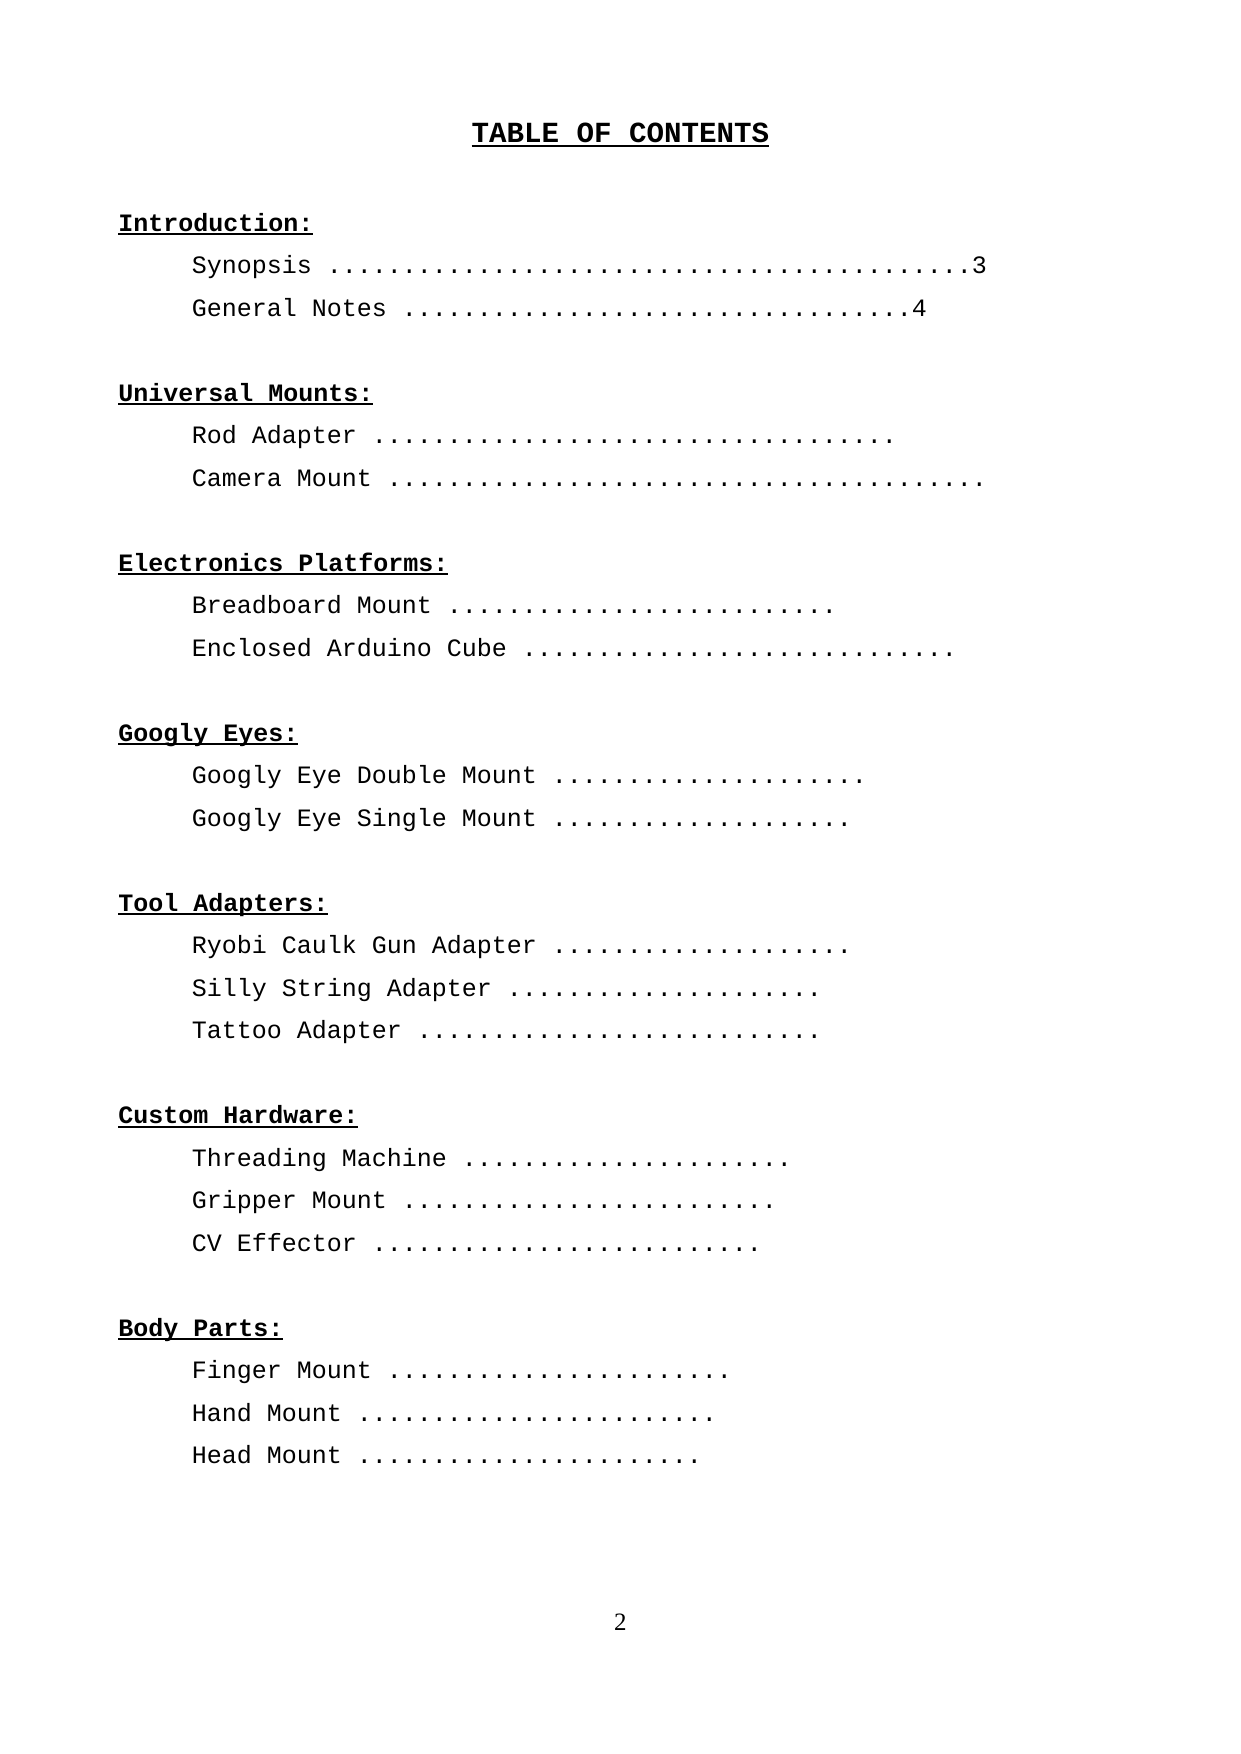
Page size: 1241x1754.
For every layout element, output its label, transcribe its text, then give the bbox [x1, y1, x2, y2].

text Enclosed Arduino Cube ............................. [118, 635, 1122, 663]
text Breadboard Mount .......................... [118, 593, 1122, 621]
text Googly Eye Double Mount ..................... [118, 763, 1122, 791]
text Googly Eyes: [118, 720, 1122, 748]
text Body Parts: [118, 1315, 1122, 1343]
text Electronics Platforms: [118, 550, 1122, 578]
text Rod Adapter ................................... [118, 423, 1122, 451]
text TABLE OF CONTENTS [118, 118, 1122, 151]
text Silly String Adapter ..................... [118, 975, 1122, 1003]
text Introduction: [118, 210, 1122, 238]
text Ryobi Caulk Gun Adapter .................... [118, 933, 1122, 961]
text Hand Mount ........................ [118, 1400, 1122, 1428]
text General Notes ..................................4 [118, 295, 1122, 323]
text Tattoo Adapter ........................... [118, 1018, 1122, 1046]
text Synopsis ...........................................3 [118, 253, 1122, 281]
text CV Effector .......................... [118, 1230, 1122, 1258]
text Universal Mounts: [118, 380, 1122, 408]
text Threading Machine ...................... [118, 1145, 1122, 1173]
text Gripper Mount ......................... [118, 1188, 1122, 1216]
text Camera Mount ........................................ [118, 465, 1122, 493]
text Tool Adapters: [118, 890, 1122, 918]
text Googly Eye Single Mount .................... [118, 805, 1122, 833]
text Finger Mount ....................... [118, 1358, 1122, 1386]
text Custom Hardware: [118, 1103, 1122, 1131]
text Head Mount ....................... [118, 1443, 1122, 1471]
